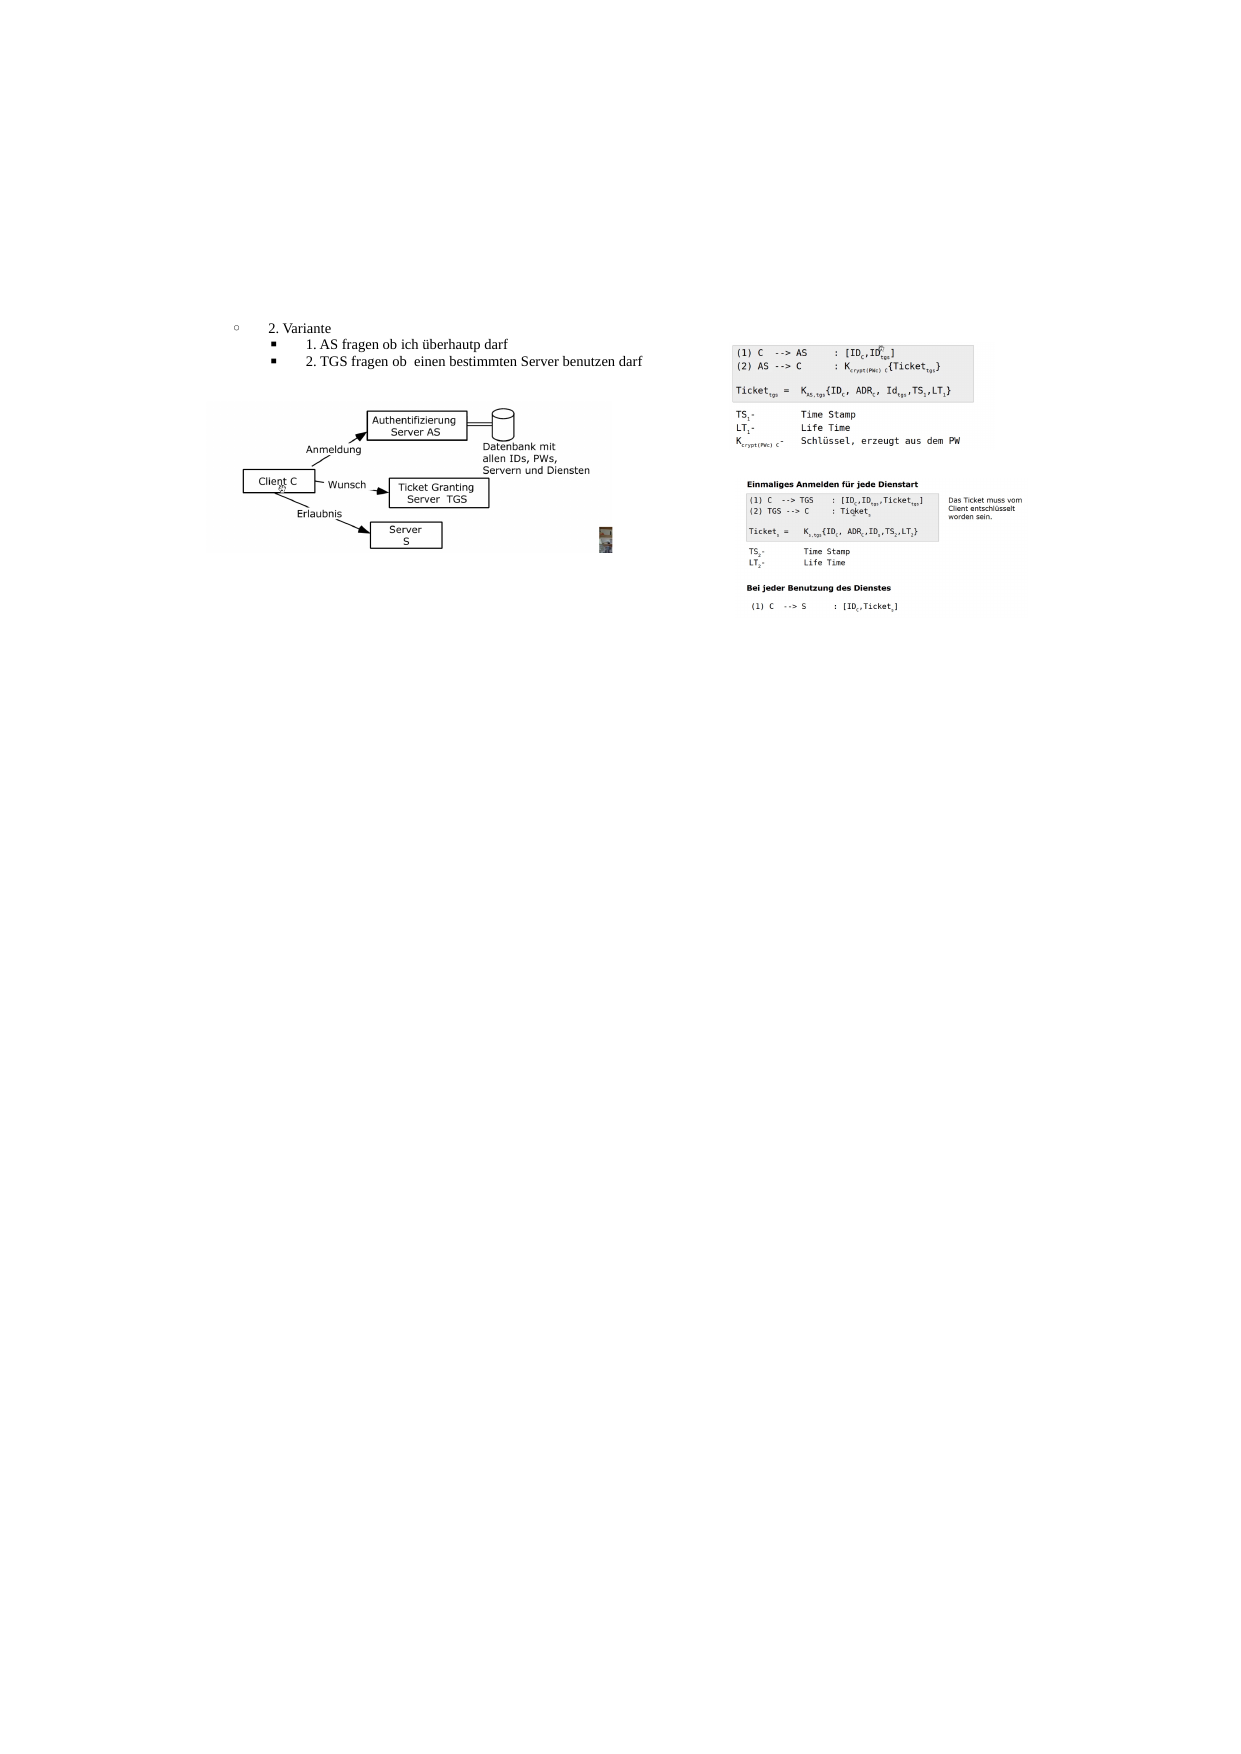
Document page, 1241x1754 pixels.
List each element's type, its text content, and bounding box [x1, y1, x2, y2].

list 2. TGS fragen ob einen bestimmten Server benutzen darf [268, 353, 729, 370]
picture [206, 401, 613, 553]
list 1. AS fragen ob ich überhautp darf [268, 336, 1122, 353]
list 2. Variante [231, 319, 1122, 336]
picture [734, 478, 1028, 618]
picture [729, 342, 996, 450]
list [996, 353, 1122, 370]
